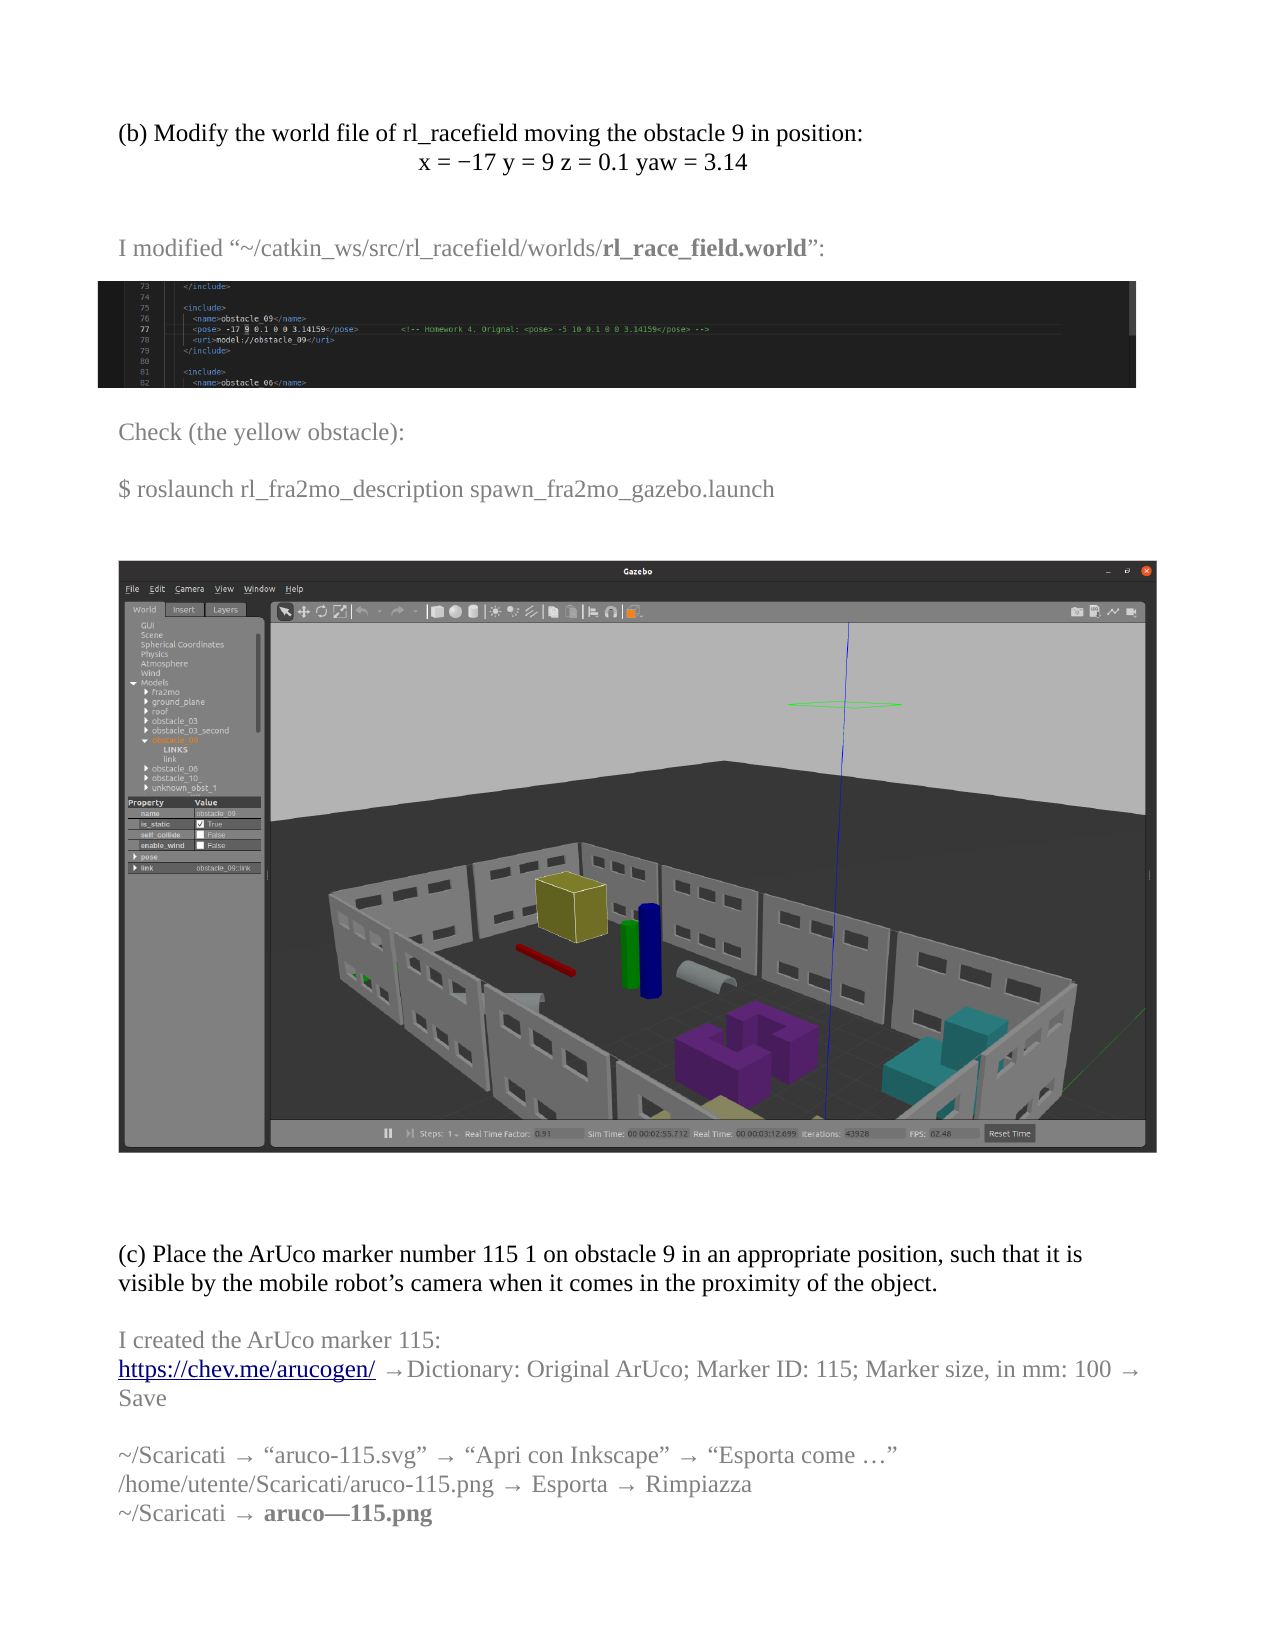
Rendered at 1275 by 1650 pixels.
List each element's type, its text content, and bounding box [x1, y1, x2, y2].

text visible by the mobile robot’s camera when it comes in the proximity of the object. [118, 1268, 1157, 1296]
picture [97, 281, 1137, 388]
text $ roslaunch rl_fra2mo_description spawn_fra2mo_gazebo.launch [118, 474, 1157, 503]
text (c) Place the ArUco marker number 115 1 on obstacle 9 in an appropriate position, such that it is [118, 1239, 1157, 1268]
text (b) Modify the world file of rl_racefield moving the obstacle 9 in position: [118, 118, 1157, 147]
text ~/Scaricati → “aruco-115.svg” → “Apri con Inkscape” → “Esporta come …” /home/utente/Scaricati/aruco-115.png → Esporta → Rimpiazza [118, 1440, 1157, 1498]
text I created the ArUco marker 115: [118, 1325, 1157, 1354]
text x = −17 y = 9 z = 0.1 yaw = 3.14 [118, 147, 1157, 176]
text I modified “~/catkin_ws/src/rl_racefield/worlds/rl_race_field.world”: [118, 233, 1157, 262]
text Check (the yellow obstacle): [118, 417, 1157, 445]
text ~/Scaricati → aruco—115.png [118, 1498, 1157, 1526]
text https://chev.me/arucogen/ →Dictionary: Original ArUco; Marker ID: 115; Marker size, in mm: 100 → Save [118, 1354, 1157, 1411]
picture [118, 560, 1157, 1153]
